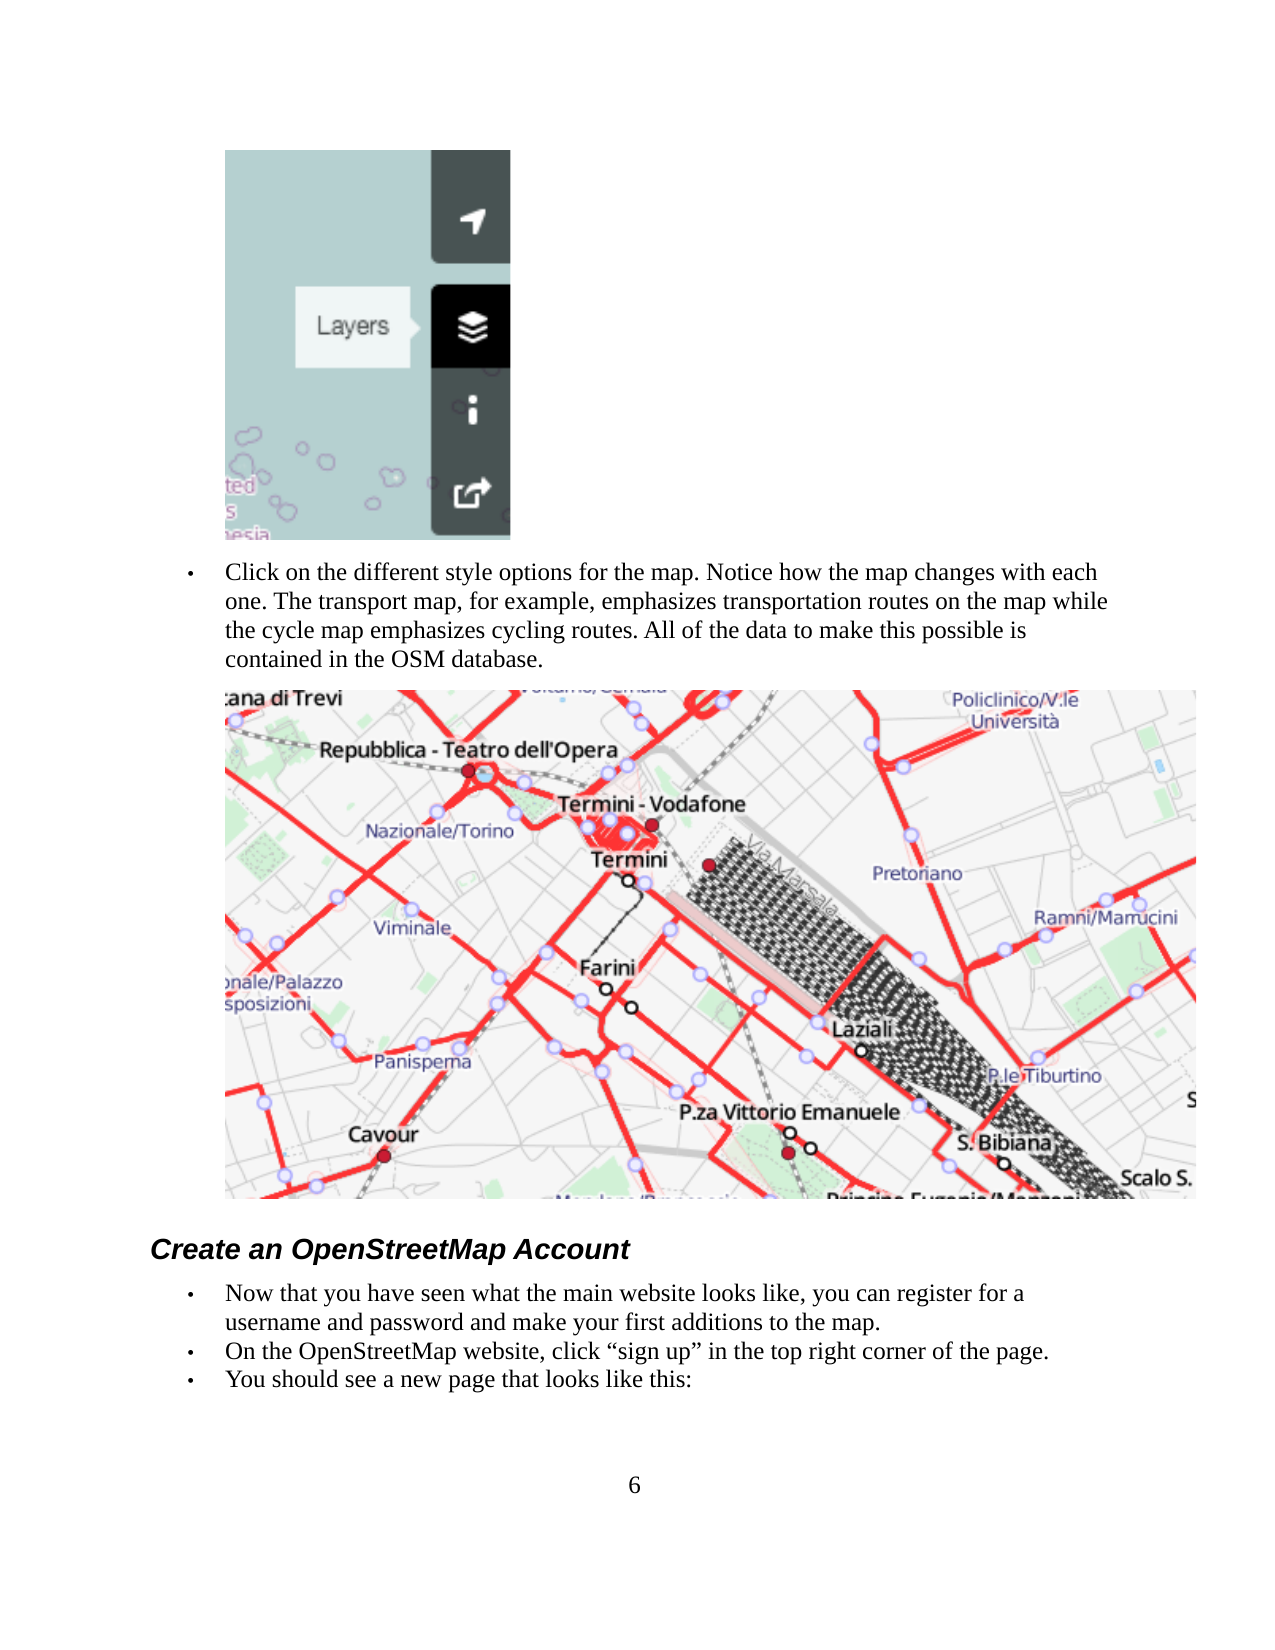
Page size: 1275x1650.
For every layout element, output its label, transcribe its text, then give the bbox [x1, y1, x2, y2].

list On the OpenStreetMap website, click “sign up” in the top right corner of the page. [187, 1336, 1125, 1364]
list You should see a new page that looks like this: [187, 1364, 1125, 1393]
subtitle Create an OpenStreetMap Account [150, 1232, 1125, 1266]
list Now that you have seen what the main website looks like, you can register for a username and password and make your first additions to the map. [187, 1278, 1125, 1336]
picture [225, 150, 511, 540]
list Click on the different style options for the map. Notice how the map changes with each one. The transport map, for example, emphasizes transportation routes on the map while the cycle map emphasizes cycling routes. All of the data to make this possible is contained in the OSM database. [187, 557, 1125, 672]
picture [225, 690, 1197, 1199]
